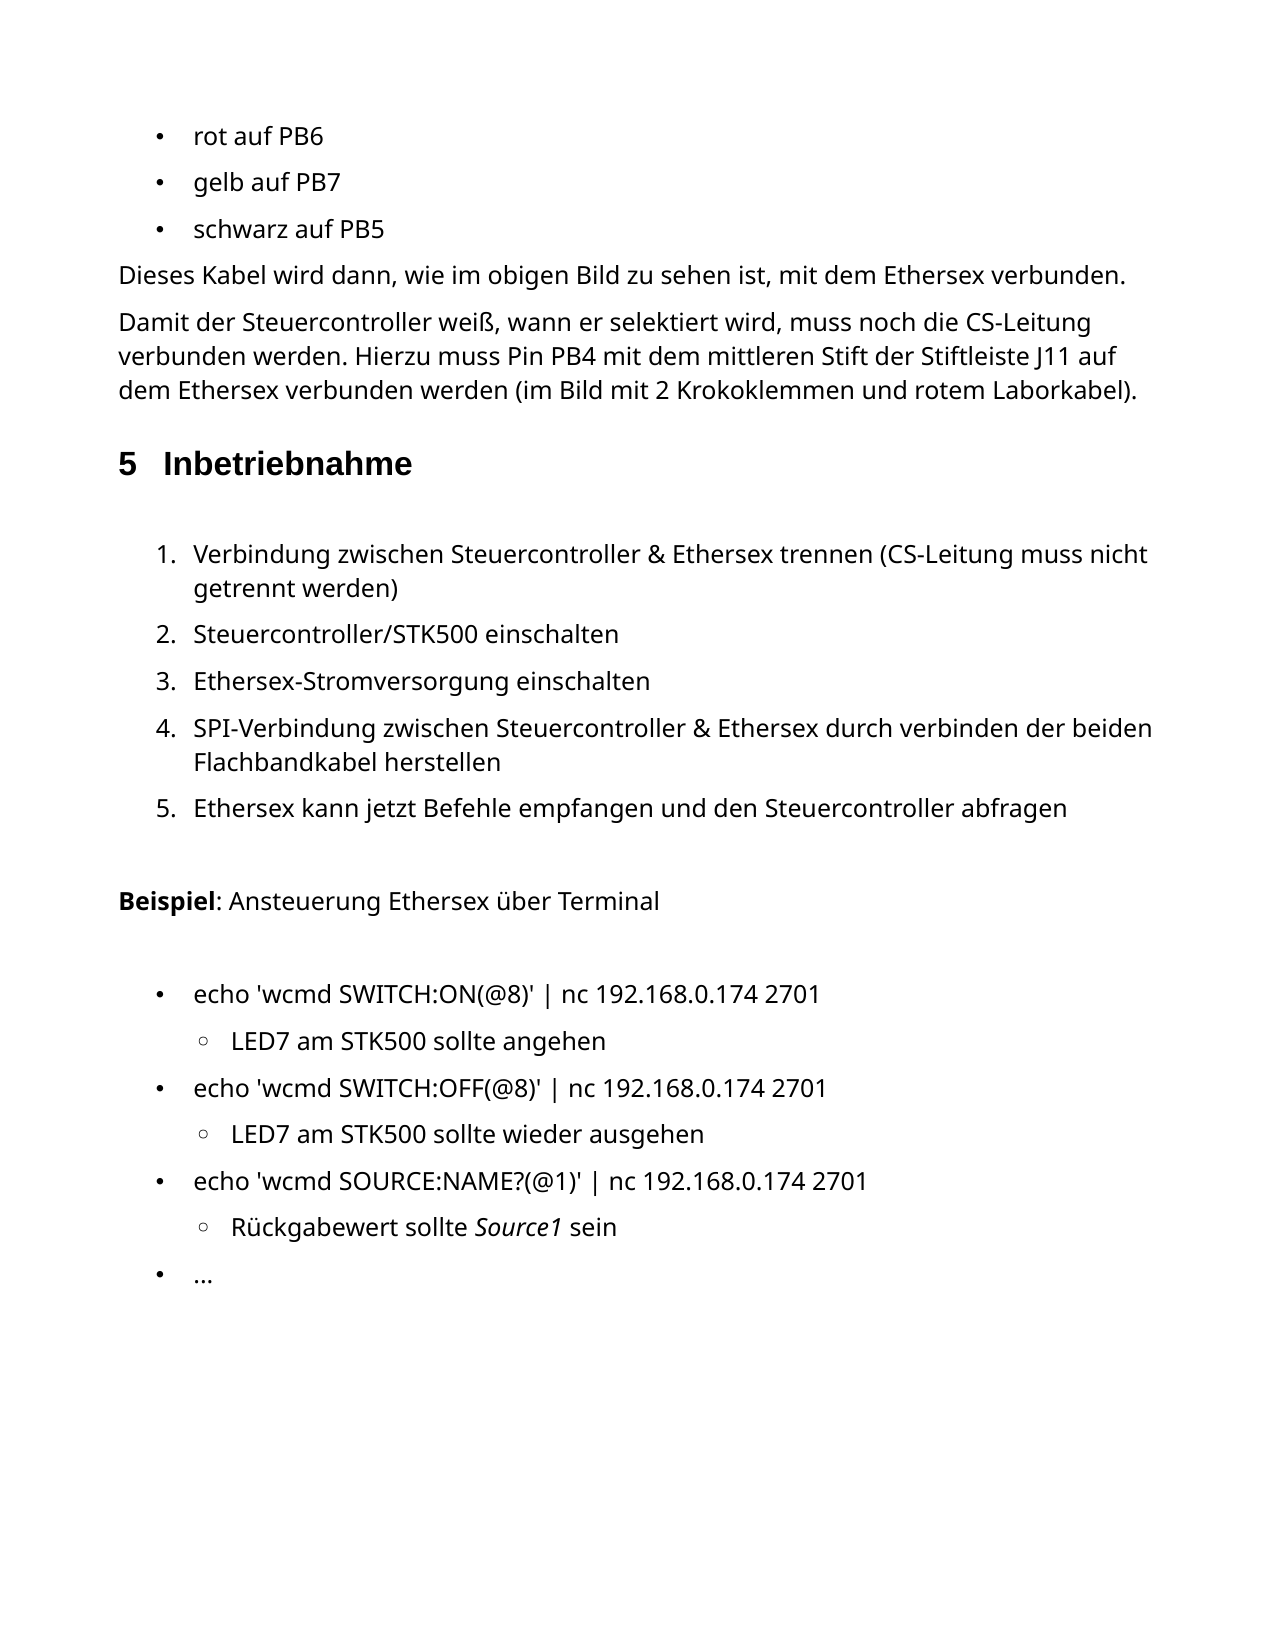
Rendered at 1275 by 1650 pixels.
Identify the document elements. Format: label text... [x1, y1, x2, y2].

list gelb auf PB7 [156, 165, 1157, 199]
list ... [156, 1256, 1157, 1291]
list echo 'wcmd SOURCE:NAME?(@1)' | nc 192.168.0.174 2701 [156, 1163, 1157, 1197]
list Rückgabewert sollte Source1 sein [193, 1210, 1157, 1244]
text Damit der Steuercontroller weiß, wann er selektiert wird, muss noch die CS-Leitung verbunden werden. Hierzu muss Pin PB4 mit dem mittleren Stift der Stiftleiste J11 auf dem Ethersex verbunden werden (im Bild mit 2 Krokoklemmen und rotem Laborkabel). [118, 304, 1157, 407]
list Ethersex kann jetzt Befehle empfangen und den Steuercontroller abfragen [156, 791, 1157, 825]
list echo 'wcmd SWITCH:OFF(@8)' | nc 192.168.0.174 2701 [156, 1070, 1157, 1104]
list Verbindung zwischen Steuercontroller & Ethersex trennen (CS-Leitung muss nicht getrennt werden) [156, 536, 1157, 604]
text Beispiel: Ansteuerung Ethersex über Terminal [118, 884, 1157, 918]
list echo 'wcmd SWITCH:ON(@8)' | nc 192.168.0.174 2701 [156, 977, 1157, 1011]
list Ethersex-Stromversorgung einschalten [156, 664, 1157, 698]
list LED7 am STK500 sollte angehen [193, 1024, 1157, 1058]
list SPI-Verbindung zwischen Steuercontroller & Ethersex durch verbinden der beiden Flachbandkabel herstellen [156, 710, 1157, 778]
subtitle Inbetriebnahme [118, 444, 1157, 483]
list schwarz auf PB5 [156, 211, 1157, 245]
list Steuercontroller/STK500 einschalten [156, 617, 1157, 651]
list rot auf PB6 [156, 118, 1157, 152]
list LED7 am STK500 sollte wieder ausgehen [193, 1117, 1157, 1151]
text Dieses Kabel wird dann, wie im obigen Bild zu sehen ist, mit dem Ethersex verbunden. [118, 258, 1157, 292]
